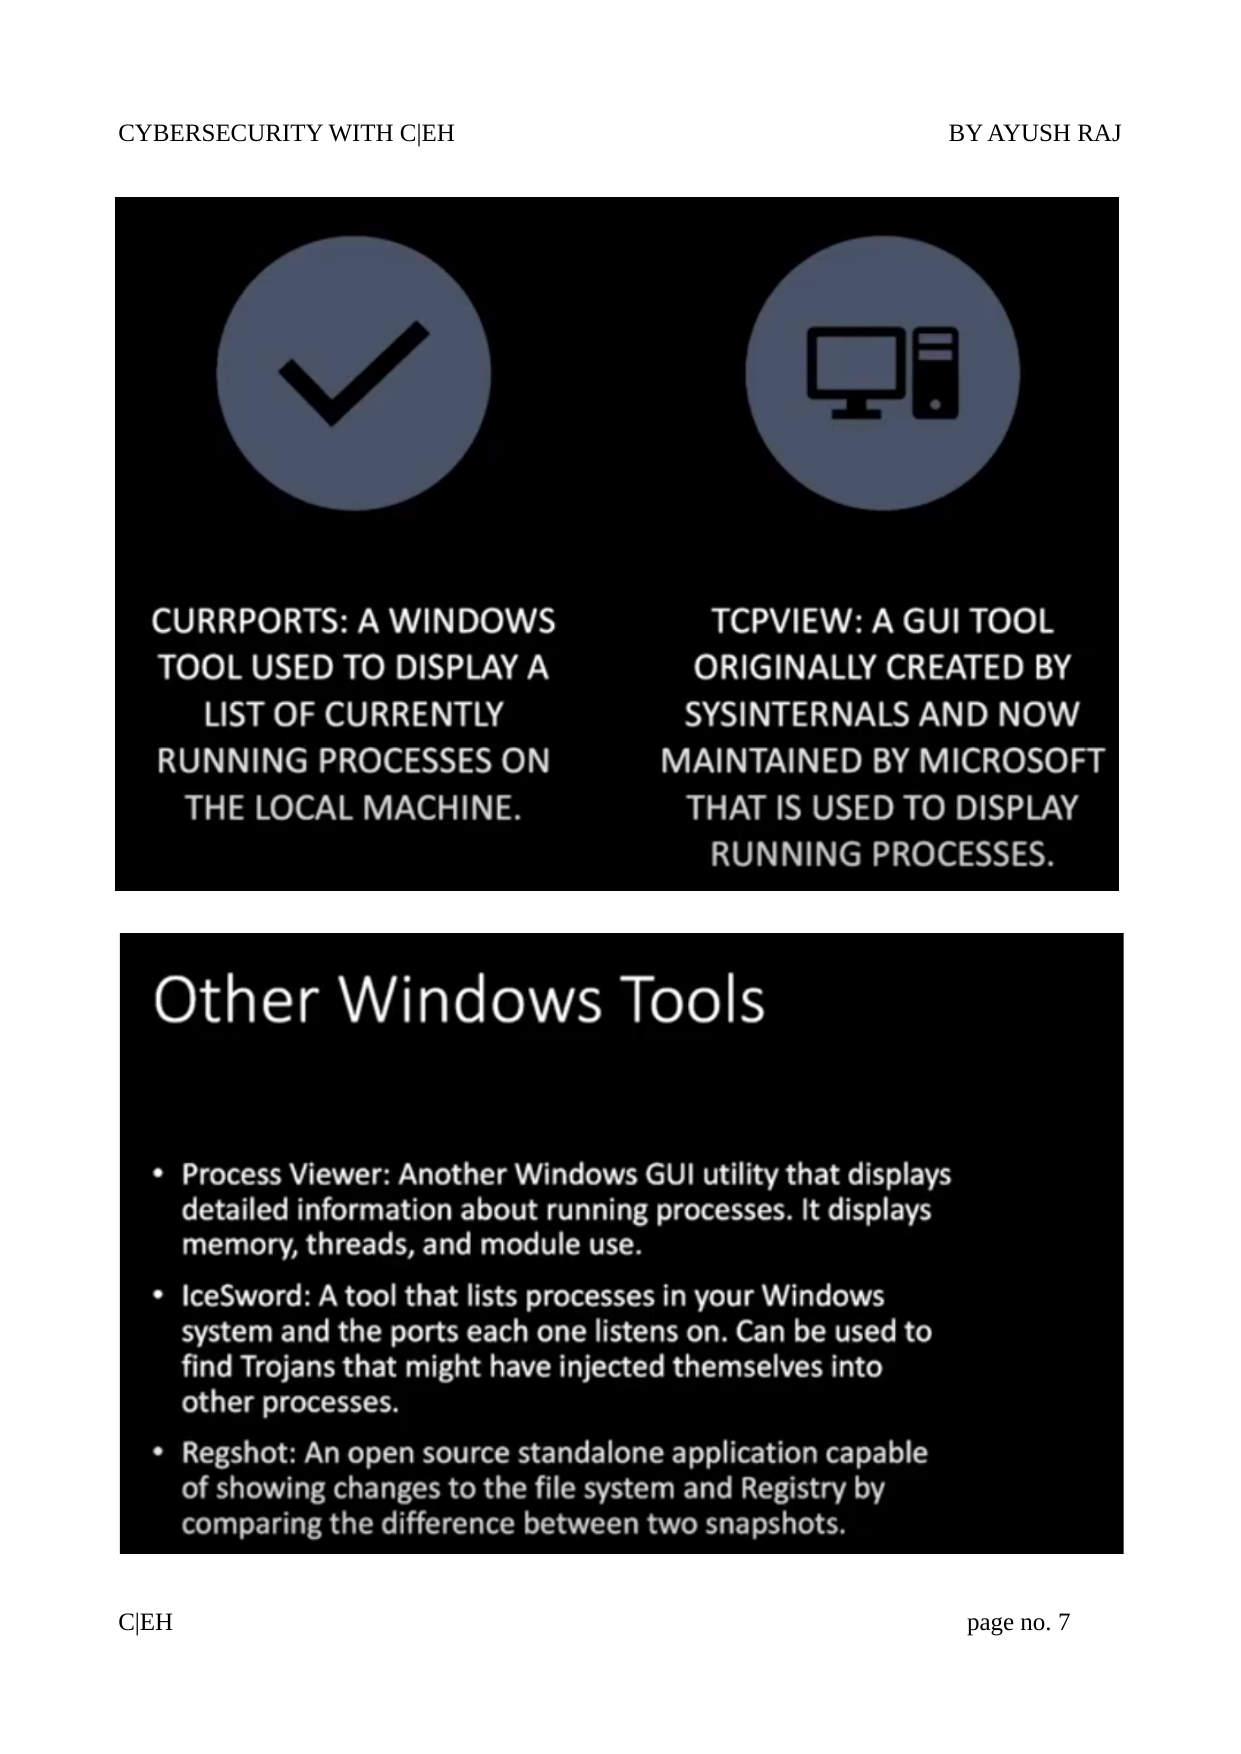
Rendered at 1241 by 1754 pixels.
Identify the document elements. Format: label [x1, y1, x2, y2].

picture [119, 933, 1124, 1554]
picture [115, 197, 1119, 891]
